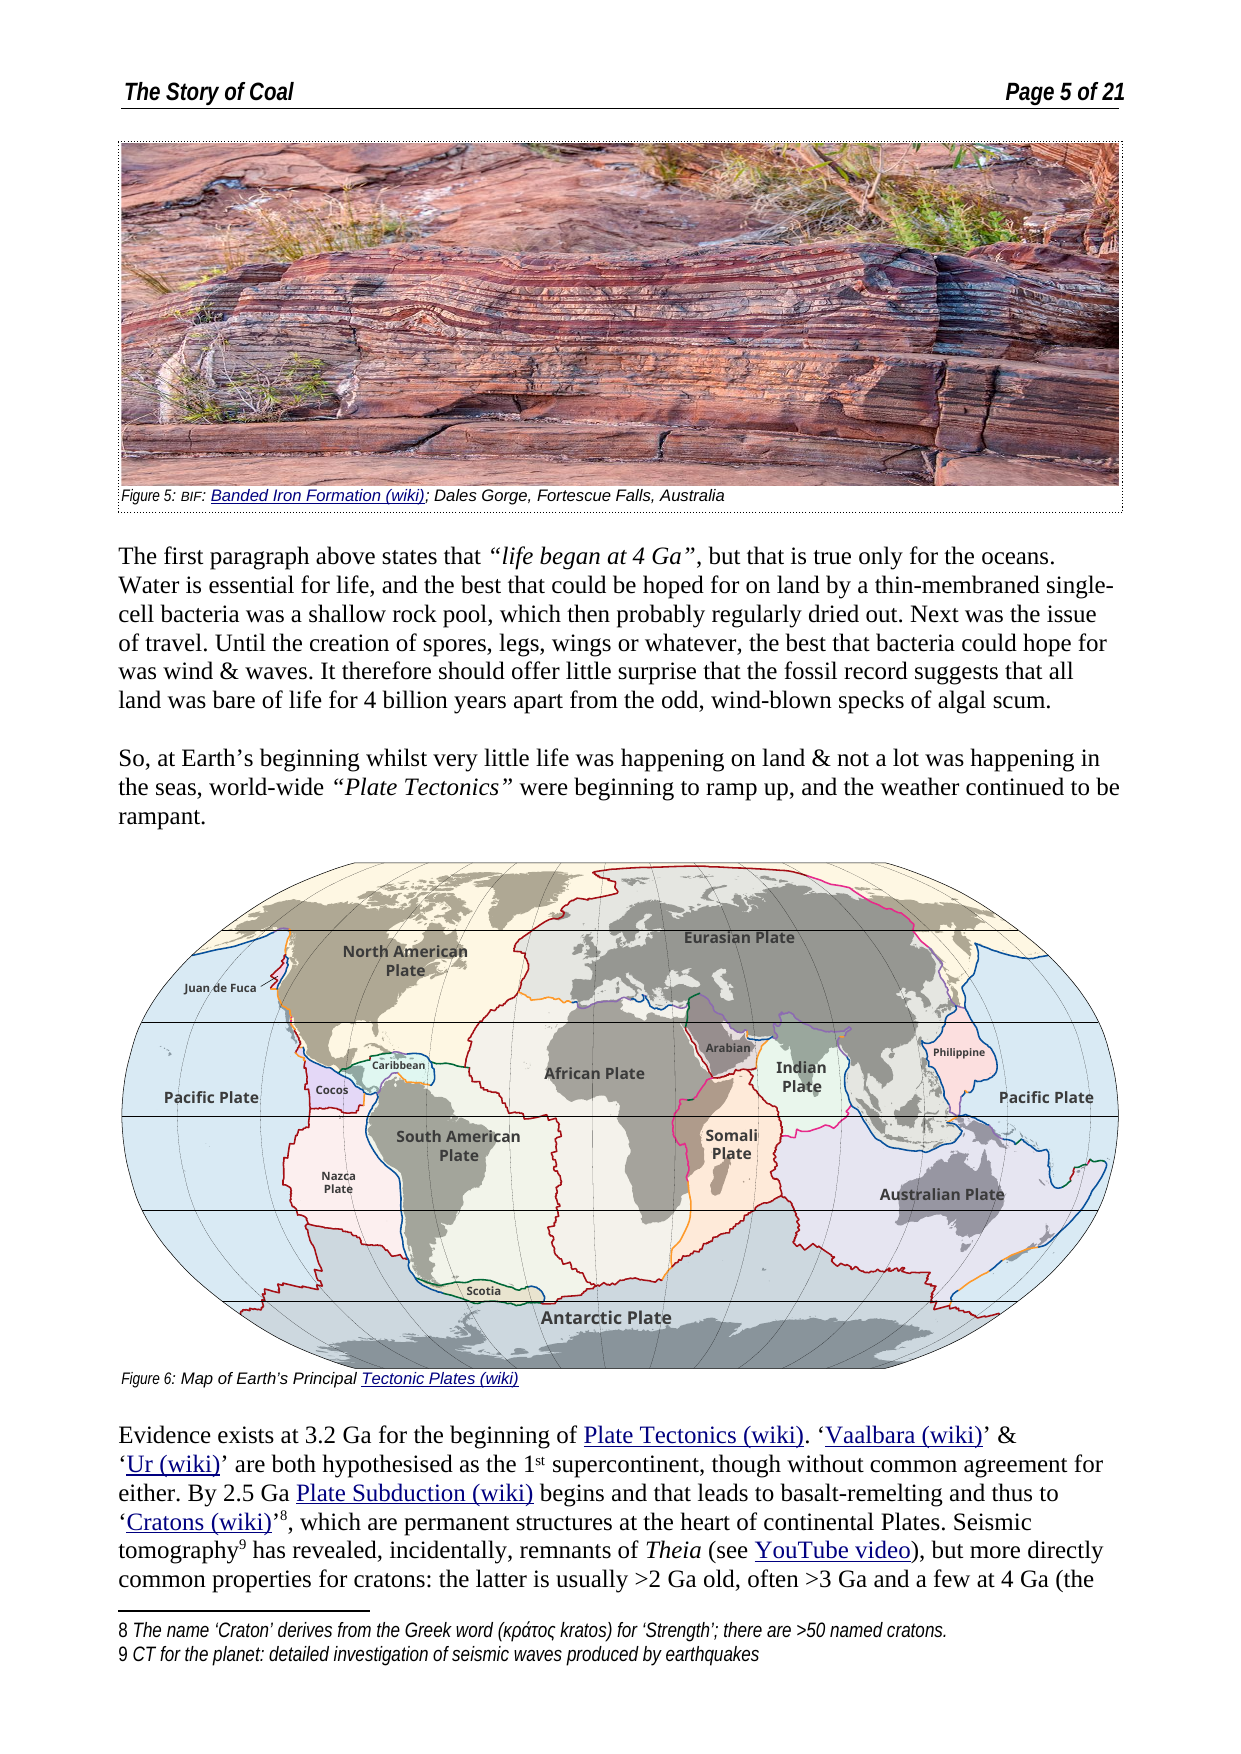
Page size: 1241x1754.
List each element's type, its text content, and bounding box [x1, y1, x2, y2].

table_cell 573 Ma – 633 Ma [457, 864, 513, 874]
table_cell 573 Ma – 633 Ma [329, 1023, 353, 1058]
table_cell 573 Ma – 633 Ma [378, 864, 468, 907]
text Figure 6: Map of Earth’s Principal Tectonic Plates (wiki) [121, 874, 317, 1103]
table_cell 573 Ma – 633 Ma [833, 864, 957, 903]
table_cell 573 Ma – 633 Ma [503, 908, 538, 930]
text The name ‘Craton’ derives from the Greek word (κράτος kratos) for ‘Strength’; there are >50 named cratons. [118, 1617, 1122, 1641]
text Evidence exists at 3.2 Ga for the beginning of Plate Tectonics (wiki). ‘Vaalbara (wiki)’ & ‘Ur (wiki)’ are both hypothesised as the 1ˢᵗ supercontinent, though without common agreement for either. By 2.5 Ga Plate Subduction (wiki) begins and that leads to basalt-remelting and thus to ‘Cratons (wiki)’, which are permanent structures at the heart of continental Plates. Seismic tomography has revealed, incidentally, remnants of Theia (see YouTube video), but more directly common properties for cratons: the latter is usually >2 Ga old, often >3 Ga and a few at 4 Ga (the oceans are just 180 Ma). Non-cratonic lithosphere is typically 100 km thick, but cratons have more than twice that depth. They are usually lighter than the mantle or surrounding rocks & thus are buoyant, and are also stronger than other rocks due to low moisture content & re-melting. A further fun-fact is that diamonds originate in the roots of cratons (which then incidentally reveal their craton age). [118, 859, 1122, 1593]
table_cell 573 Ma – 633 Ma [933, 931, 1025, 976]
table_cell 573 Ma – 633 Ma [999, 931, 1046, 957]
text The first paragraph above states that “life began at 4 Ga”, but that is true only for the oceans. Water is essential for life, and the best that could be hoped for on land by a thin-membraned single-cell bacteria was a shallow rock pool, which then probably regularly dried out. Next was the issue of travel. Until the creation of spores, legs, wings or whatever, the best that bacteria could hope for was wind & waves. It therefore should offer little surprise that the fossil record suggests that all land was bare of life for 4 billion years apart from the odd, wind-blown specks of algal scum. [118, 141, 1122, 714]
text Figure 6: Map of Earth’s Principal Tectonic Plates (wiki) [121, 1128, 1119, 1388]
table_cell 573 Ma – 633 Ma [350, 1023, 433, 1063]
table_cell 573 Ma – 633 Ma [306, 864, 422, 905]
table_cell 573 Ma – 633 Ma [466, 888, 497, 930]
table_cell Neogene [759, 1097, 777, 1116]
text Figure 6: Map of Earth’s Principal Tectonic Plates (wiki) [923, 874, 1119, 1100]
text CT for the planet: detailed investigation of seismic waves produced by earthquakes [118, 1641, 1122, 1665]
picture [121, 143, 1119, 486]
table_cell Neogene [754, 1117, 781, 1207]
table_cell 573 Ma – 633 Ma [506, 864, 559, 874]
table_cell 573 Ma – 633 Ma [788, 864, 888, 896]
table_cell 573 Ma – 633 Ma [435, 931, 529, 1022]
table_cell Neogene [688, 1117, 758, 1210]
table_cell 573 Ma – 633 Ma [533, 864, 604, 928]
table_cell 573 Ma – 633 Ma [742, 864, 796, 871]
table_cell 573 Ma – 633 Ma [400, 877, 490, 930]
table_cell 573 Ma – 633 Ma [879, 864, 988, 910]
table_cell 573 Ma – 633 Ma [378, 974, 446, 1022]
table_cell Neogene [672, 1211, 750, 1263]
text Figure 5: bif: Banded Iron Formation (wiki); Dales Gorge, Fortescue Falls, Australia [121, 486, 1119, 505]
table_cell Neogene [712, 1071, 758, 1116]
table_cell 573 Ma – 633 Ma [916, 932, 968, 1006]
text So, at Earth’s beginning whilst very little life was happening on land & not a lot was happening in the seas, world-wide “Plate Tectonics” were beginning to ramp up, and the weather continued to be rampant. [118, 743, 1122, 830]
table_cell 573 Ma – 633 Ma [978, 915, 1016, 930]
table_cell 573 Ma – 633 Ma [196, 931, 246, 953]
table_cell 573 Ma – 633 Ma [224, 864, 377, 930]
table_cell 573 Ma – 633 Ma [395, 931, 424, 949]
table_cell 573 Ma – 633 Ma [430, 1023, 477, 1066]
